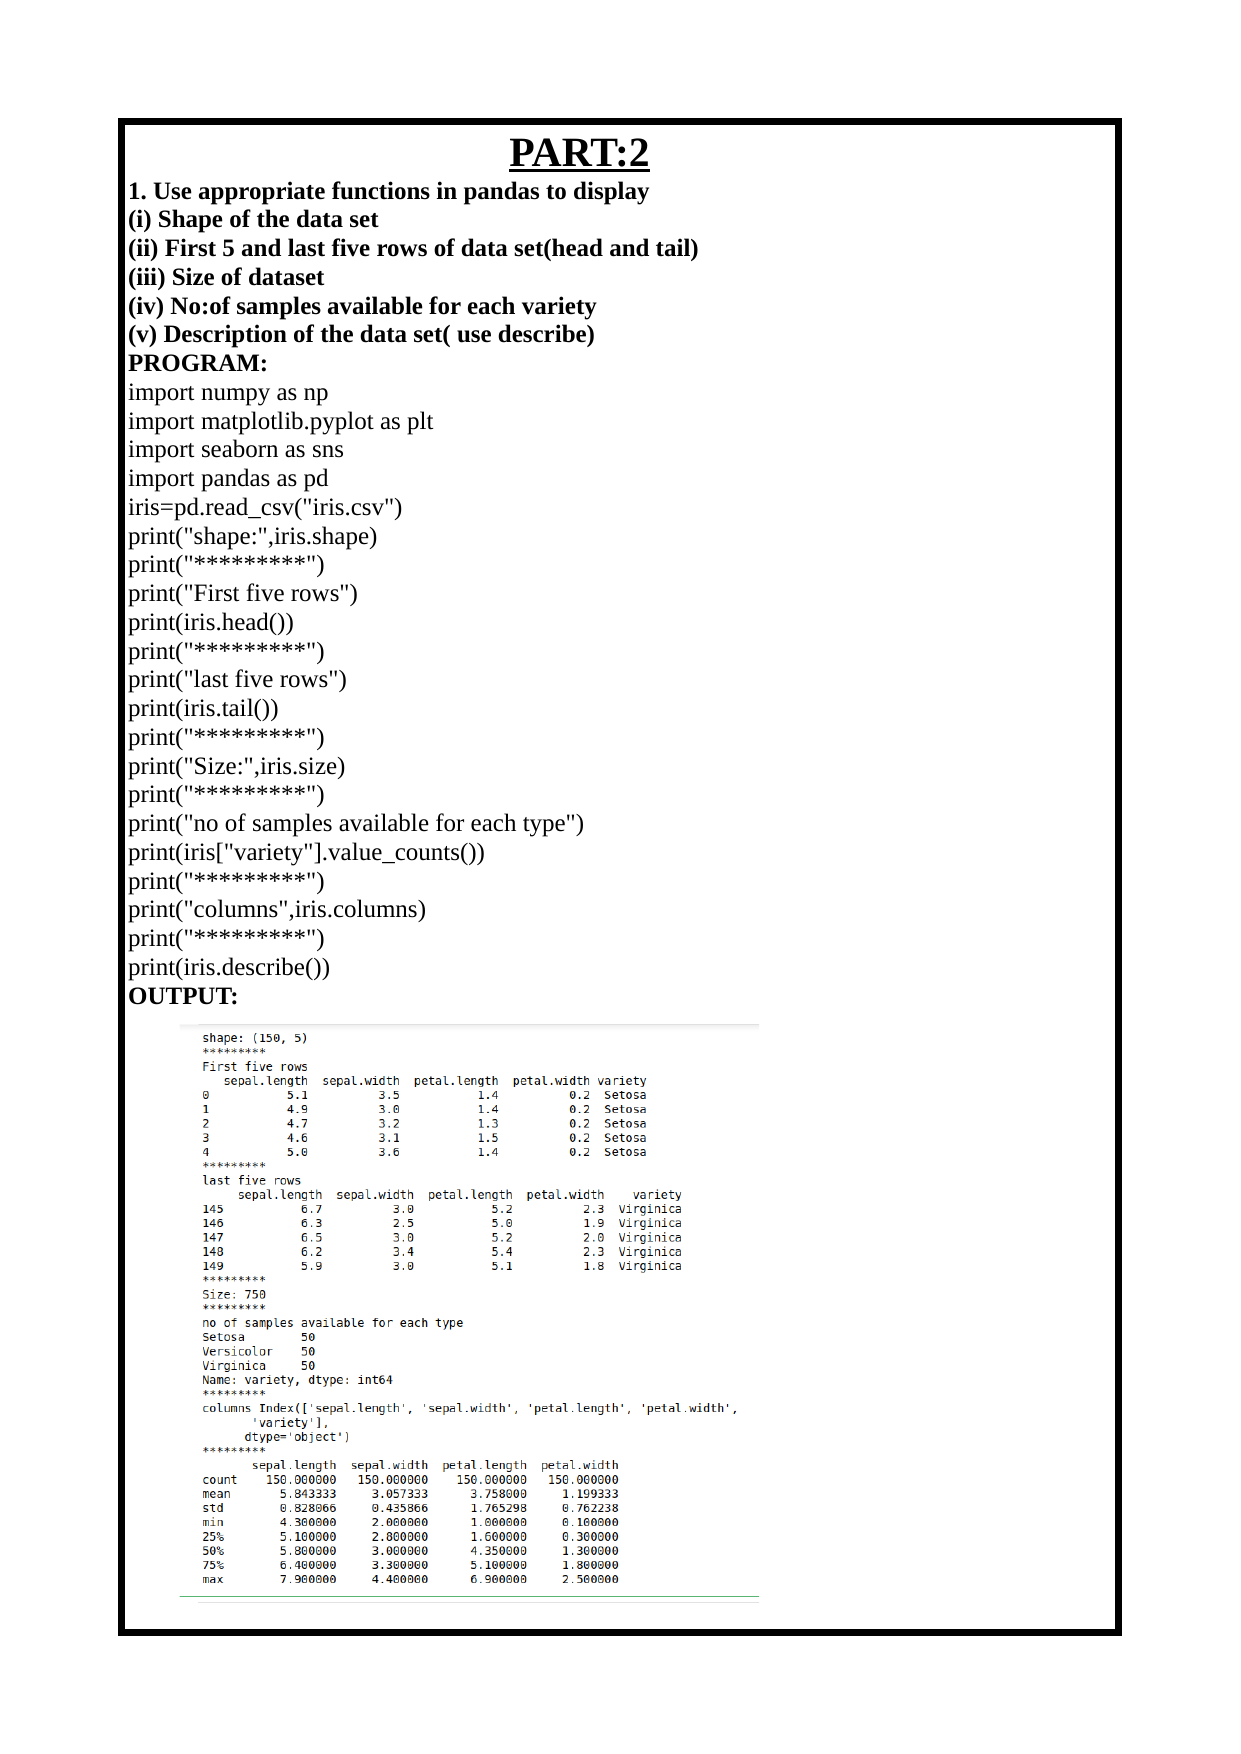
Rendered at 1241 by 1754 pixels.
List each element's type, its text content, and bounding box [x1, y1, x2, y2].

text iris=pd.read_csv("iris.csv") [128, 492, 1112, 521]
text print("*********") [128, 636, 1112, 664]
text import matplotlib.pyplot as plt [128, 406, 1112, 434]
text print(iris.tail()) [128, 693, 1112, 722]
text import numpy as np [128, 377, 1112, 406]
picture [179, 1021, 732, 1603]
text PROGRAM: [128, 348, 1112, 377]
text print("*********") [128, 923, 1112, 952]
text print("*********") [128, 722, 1112, 751]
text print(iris.head()) [128, 607, 1112, 636]
text PART:2 [128, 128, 1112, 176]
text (i) Shape of the data set [128, 204, 1112, 233]
text print(iris["variety"].value_counts()) [128, 837, 1112, 866]
text (iv) No:of samples available for each variety [128, 291, 1112, 319]
text print(iris.describe()) [128, 952, 1112, 981]
text import seaborn as sns [128, 434, 1112, 463]
text print("last five rows") [128, 664, 1112, 693]
text OUTPUT: [128, 981, 1112, 1009]
text (iii) Size of dataset [128, 262, 1112, 291]
text print("First five rows") [128, 578, 1112, 607]
text print("shape:",iris.shape) [128, 521, 1112, 549]
text print("*********") [128, 779, 1112, 808]
text print("*********") [128, 549, 1112, 578]
text print("*********") [128, 866, 1112, 894]
text print("columns",iris.columns) [128, 894, 1112, 923]
text (v) Description of the data set( use describe) [128, 319, 1112, 348]
text print("no of samples available for each type") [128, 808, 1112, 837]
text (ii) First 5 and last five rows of data set(head and tail) [128, 233, 1112, 262]
text import pandas as pd [128, 463, 1112, 492]
text print("Size:",iris.size) [128, 751, 1112, 779]
text 1. Use appropriate functions in pandas to display [128, 176, 1112, 204]
